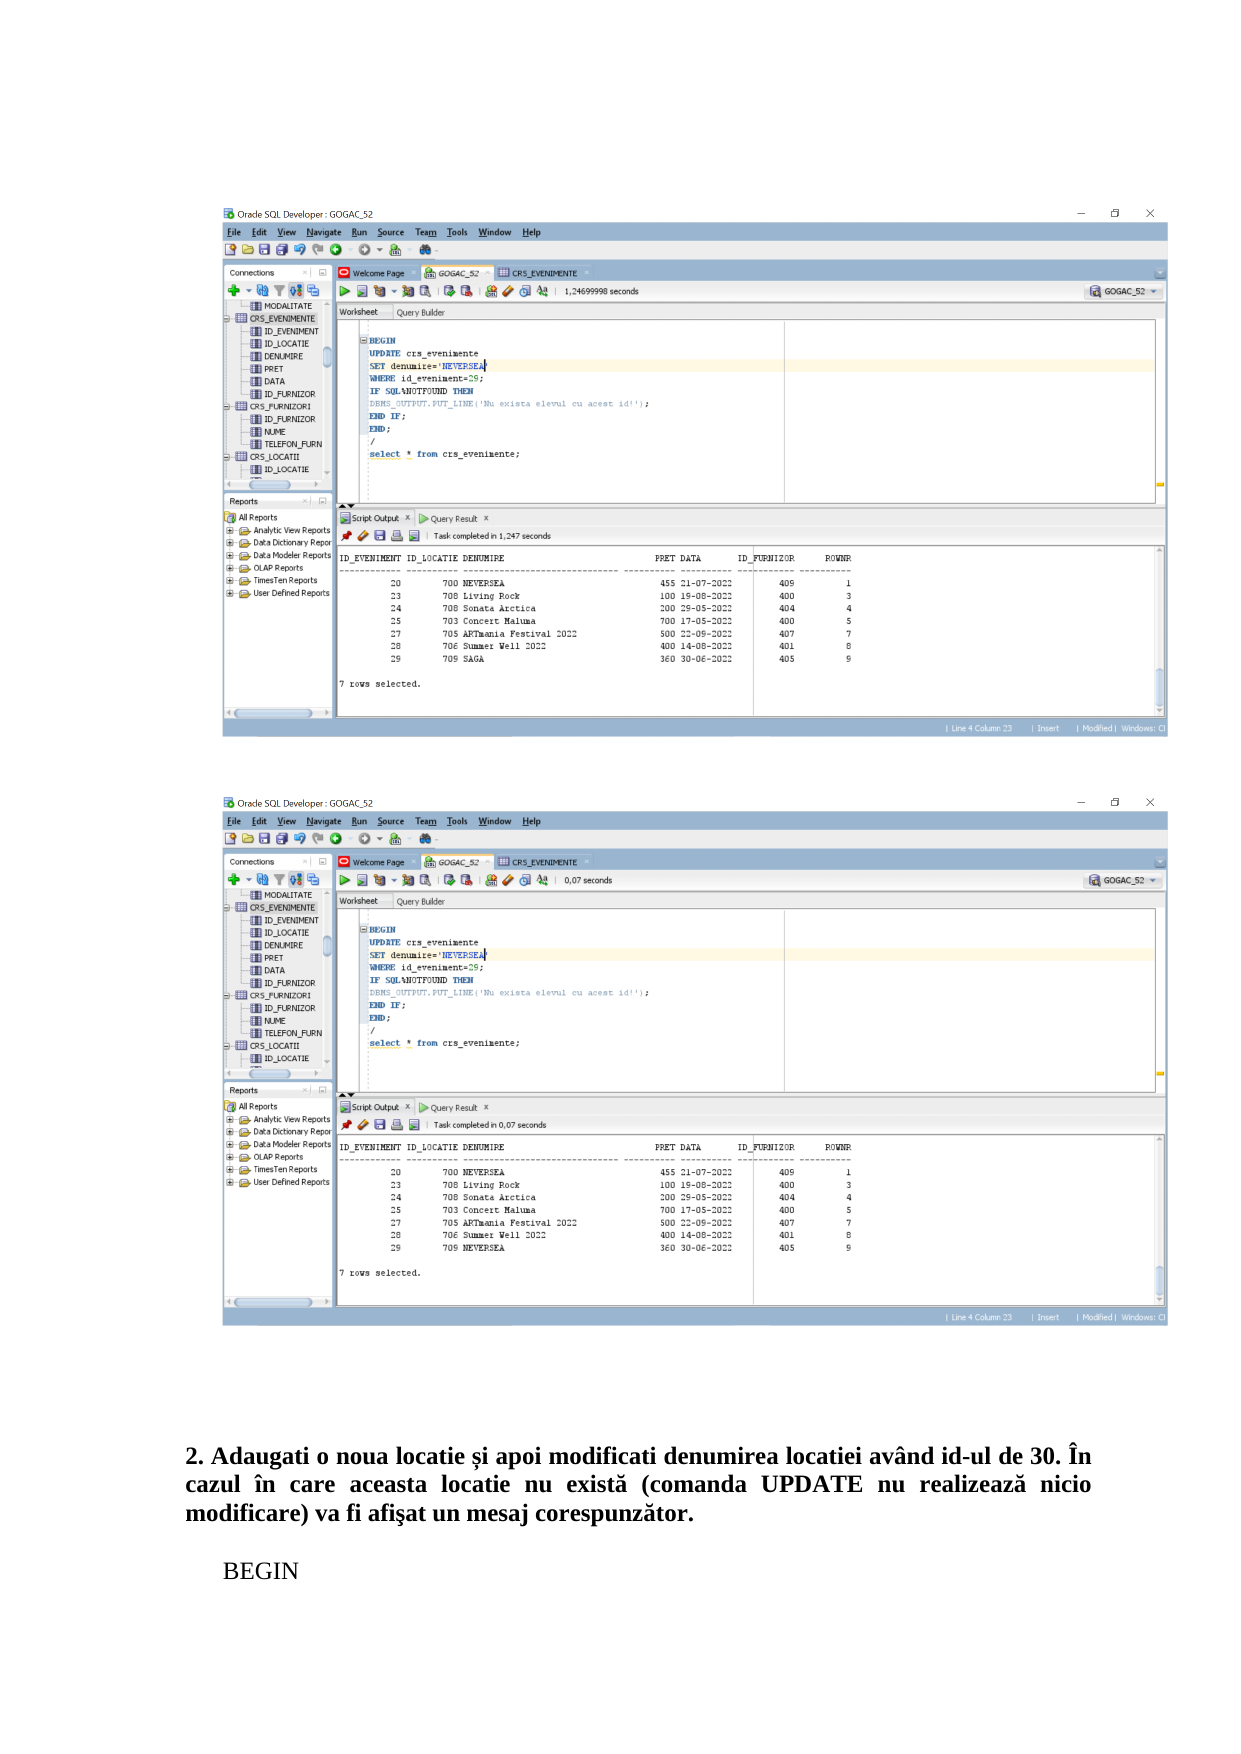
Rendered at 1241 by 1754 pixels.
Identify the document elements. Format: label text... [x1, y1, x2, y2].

text BEGIN [223, 1556, 1093, 1584]
text 2. Adaugati o noua locatie și apoi modificati denumirea locatiei având id-ul de 30. În cazul în care aceasta locatie nu există (comanda UPDATE nu realizează nicio modificare) va fi afişat un mesaj corespunzător. [185, 1441, 1093, 1527]
